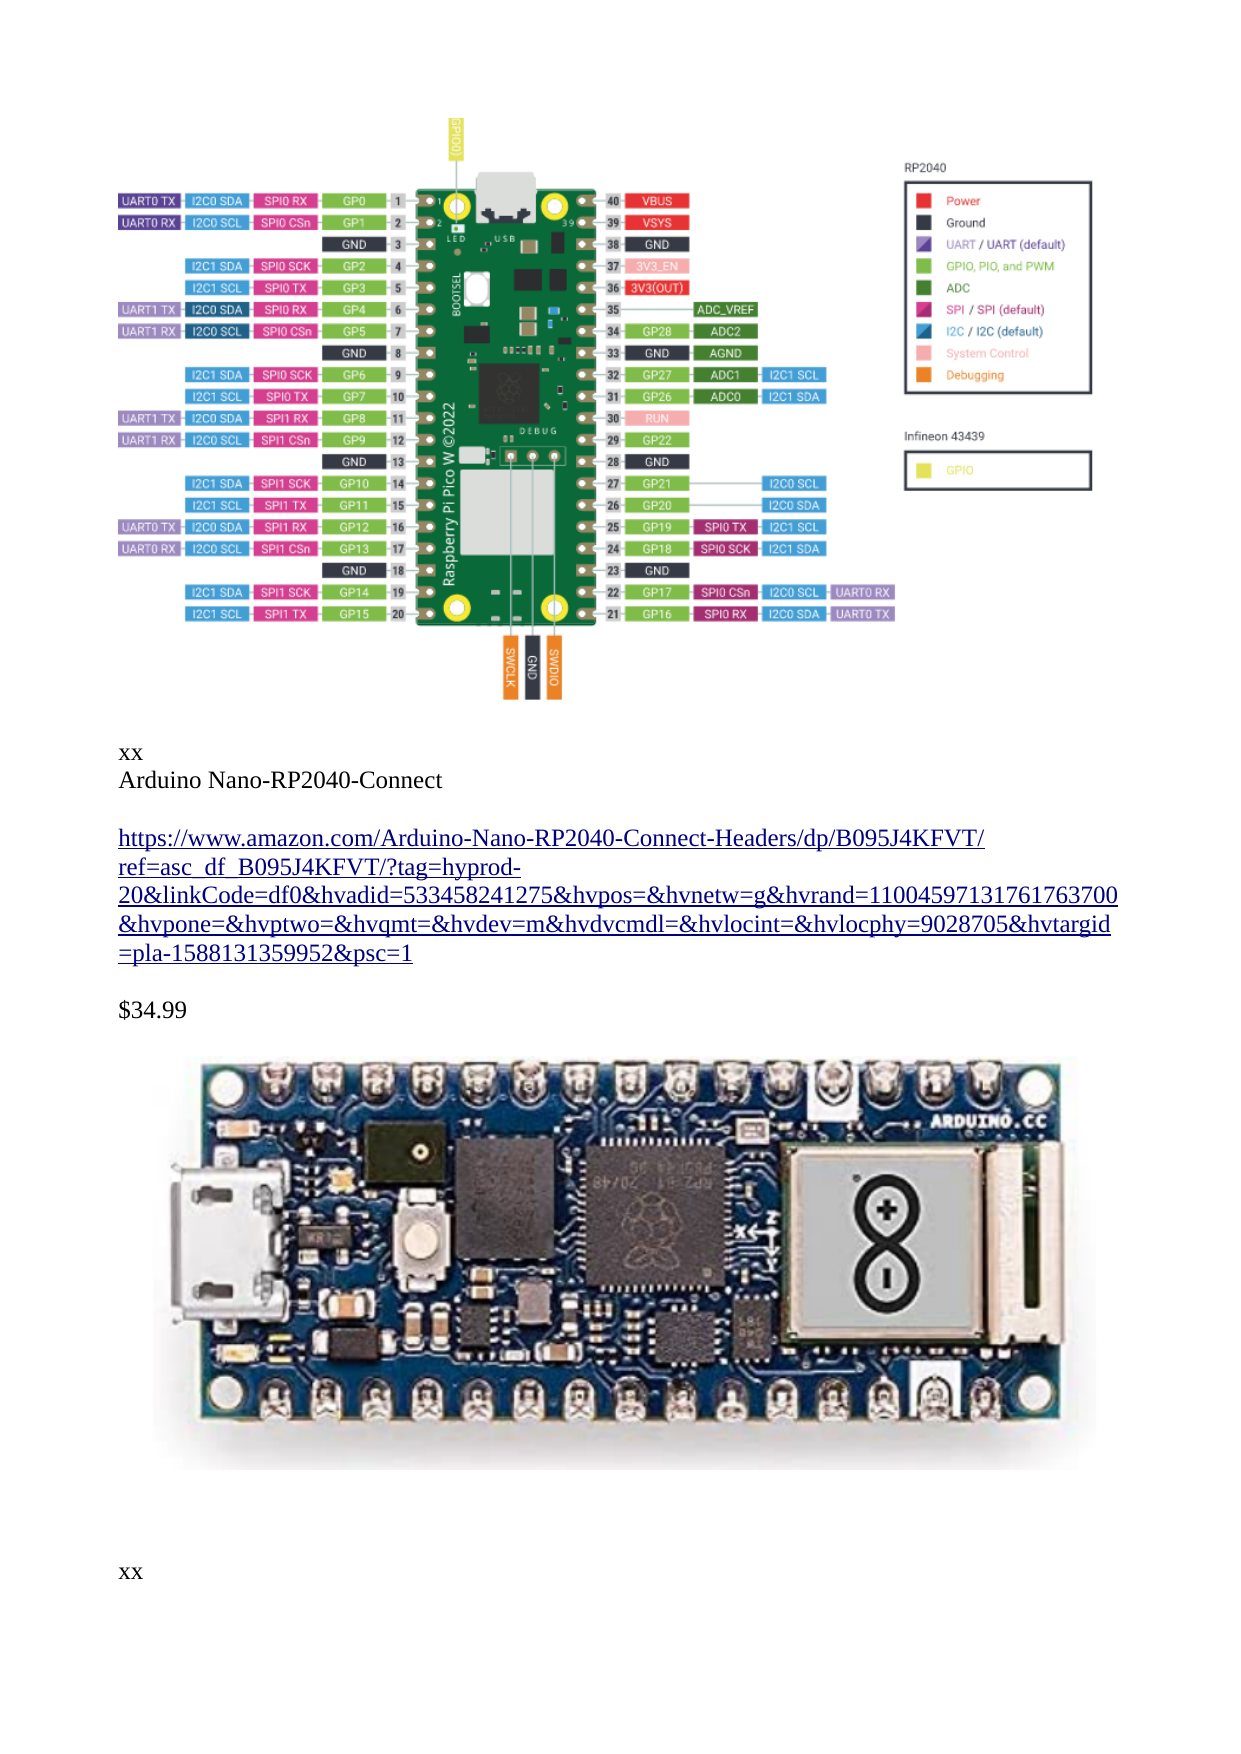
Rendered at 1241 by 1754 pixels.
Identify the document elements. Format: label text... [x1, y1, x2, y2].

picture [118, 118, 1123, 708]
text xx [118, 1556, 1122, 1584]
text xx [118, 737, 1122, 765]
text Arduino Nano-RP2040-Connect [118, 765, 1122, 794]
text https://www.amazon.com/Arduino-Nano-RP2040-Connect-Headers/dp/B095J4KFVT/ref=asc_df_B095J4KFVT/?tag=hyprod-20&linkCode=df0&hvadid=533458241275&hvpos=&hvnetw=g&hvrand=11004597131761763700&hvpone=&hvptwo=&hvqmt=&hvdev=m&hvdvcmdl=&hvlocint=&hvlocphy=9028705&hvtargid=pla-1588131359952&psc=1 [118, 823, 1122, 967]
picture [118, 1052, 1123, 1470]
text $34.99 [118, 995, 1122, 1024]
